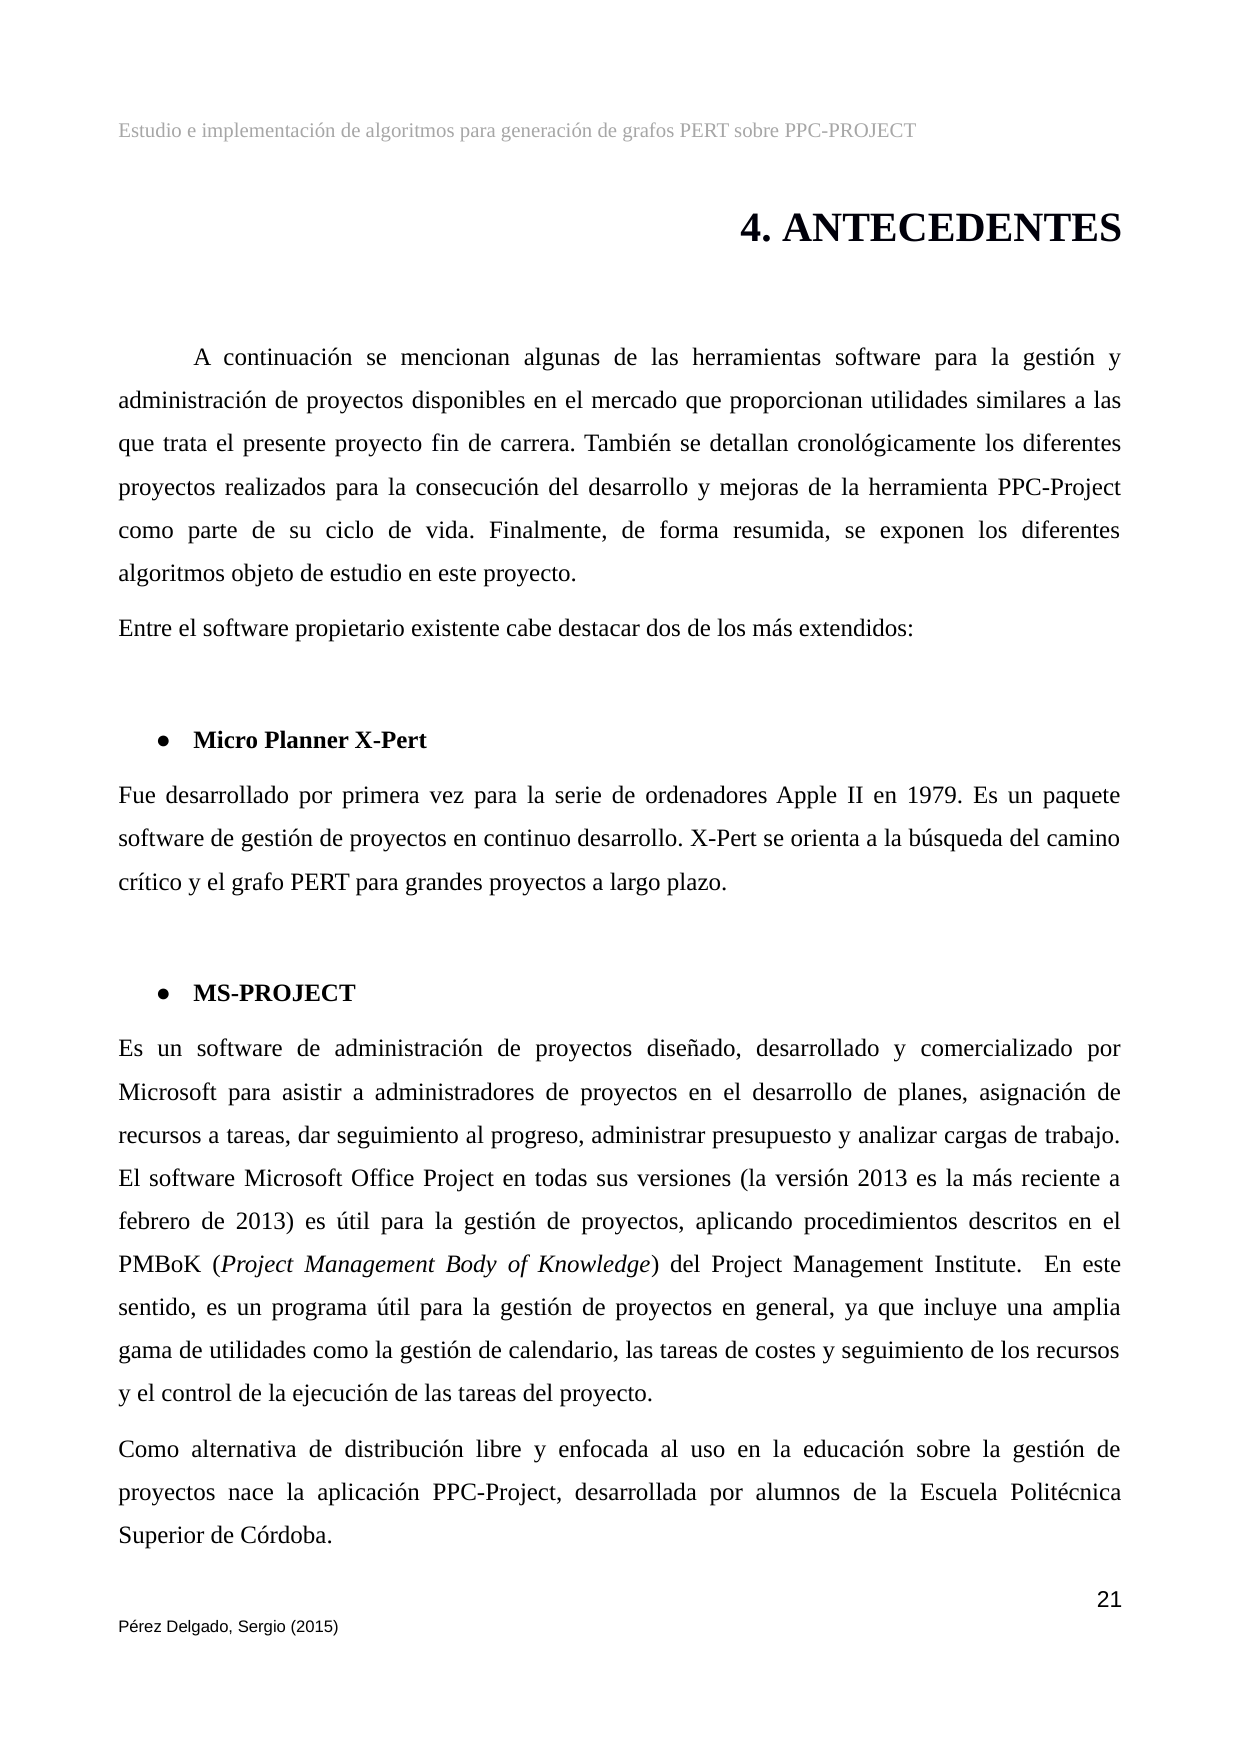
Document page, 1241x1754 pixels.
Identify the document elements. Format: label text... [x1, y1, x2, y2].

subtitle 4. ANTECEDENTES [156, 202, 1122, 250]
text Entre el software propietario existente cabe destacar dos de los más extendidos: [118, 613, 1122, 642]
list MS-PROJECT [156, 978, 1122, 1007]
text Es un software de administración de proyectos diseñado, desarrollado y comercializado por Microsoft para asistir a administradores de proyectos en el desarrollo de planes, asignación de recursos a tareas, dar seguimiento al progreso, administrar presupuesto y analizar cargas de trabajo. El software Microsoft Office Project en todas sus versiones (la versión 2013 es la más reciente a febrero de 2013) es útil para la gestión de proyectos, aplicando procedimientos descritos en el PMBoK (Project Management Body of Knowledge) del Project Management Institute. En este sentido, es un programa útil para la gestión de proyectos en general, ya que incluye una amplia gama de utilidades como la gestión de calendario, las tareas de costes y seguimiento de los recursos y el control de la ejecución de las tareas del proyecto. [118, 1033, 1122, 1407]
text A continuación se mencionan algunas de las herramientas software para la gestión y administración de proyectos disponibles en el mercado que proporcionan utilidades similares a las que trata el presente proyecto fin de carrera. También se detallan cronológicamente los diferentes proyectos realizados para la consecución del desarrollo y mejoras de la herramienta PPC-Project como parte de su ciclo de vida. Finalmente, de forma resumida, se exponen los diferentes algoritmos objeto de estudio en este proyecto. [118, 342, 1122, 587]
text Como alternativa de distribución libre y enfocada al uso en la educación sobre la gestión de proyectos nace la aplicación PPC-Project, desarrollada por alumnos de la Escuela Politécnica Superior de Córdoba. [118, 1434, 1122, 1549]
list Micro Planner X-Pert [156, 725, 1122, 753]
text Fue desarrollado por primera vez para la serie de ordenadores Apple II en 1979. Es un paquete software de gestión de proyectos en continuo desarrollo. X-Pert se orienta a la búsqueda del camino crítico y el grafo PERT para grandes proyectos a largo plazo. [118, 780, 1122, 895]
